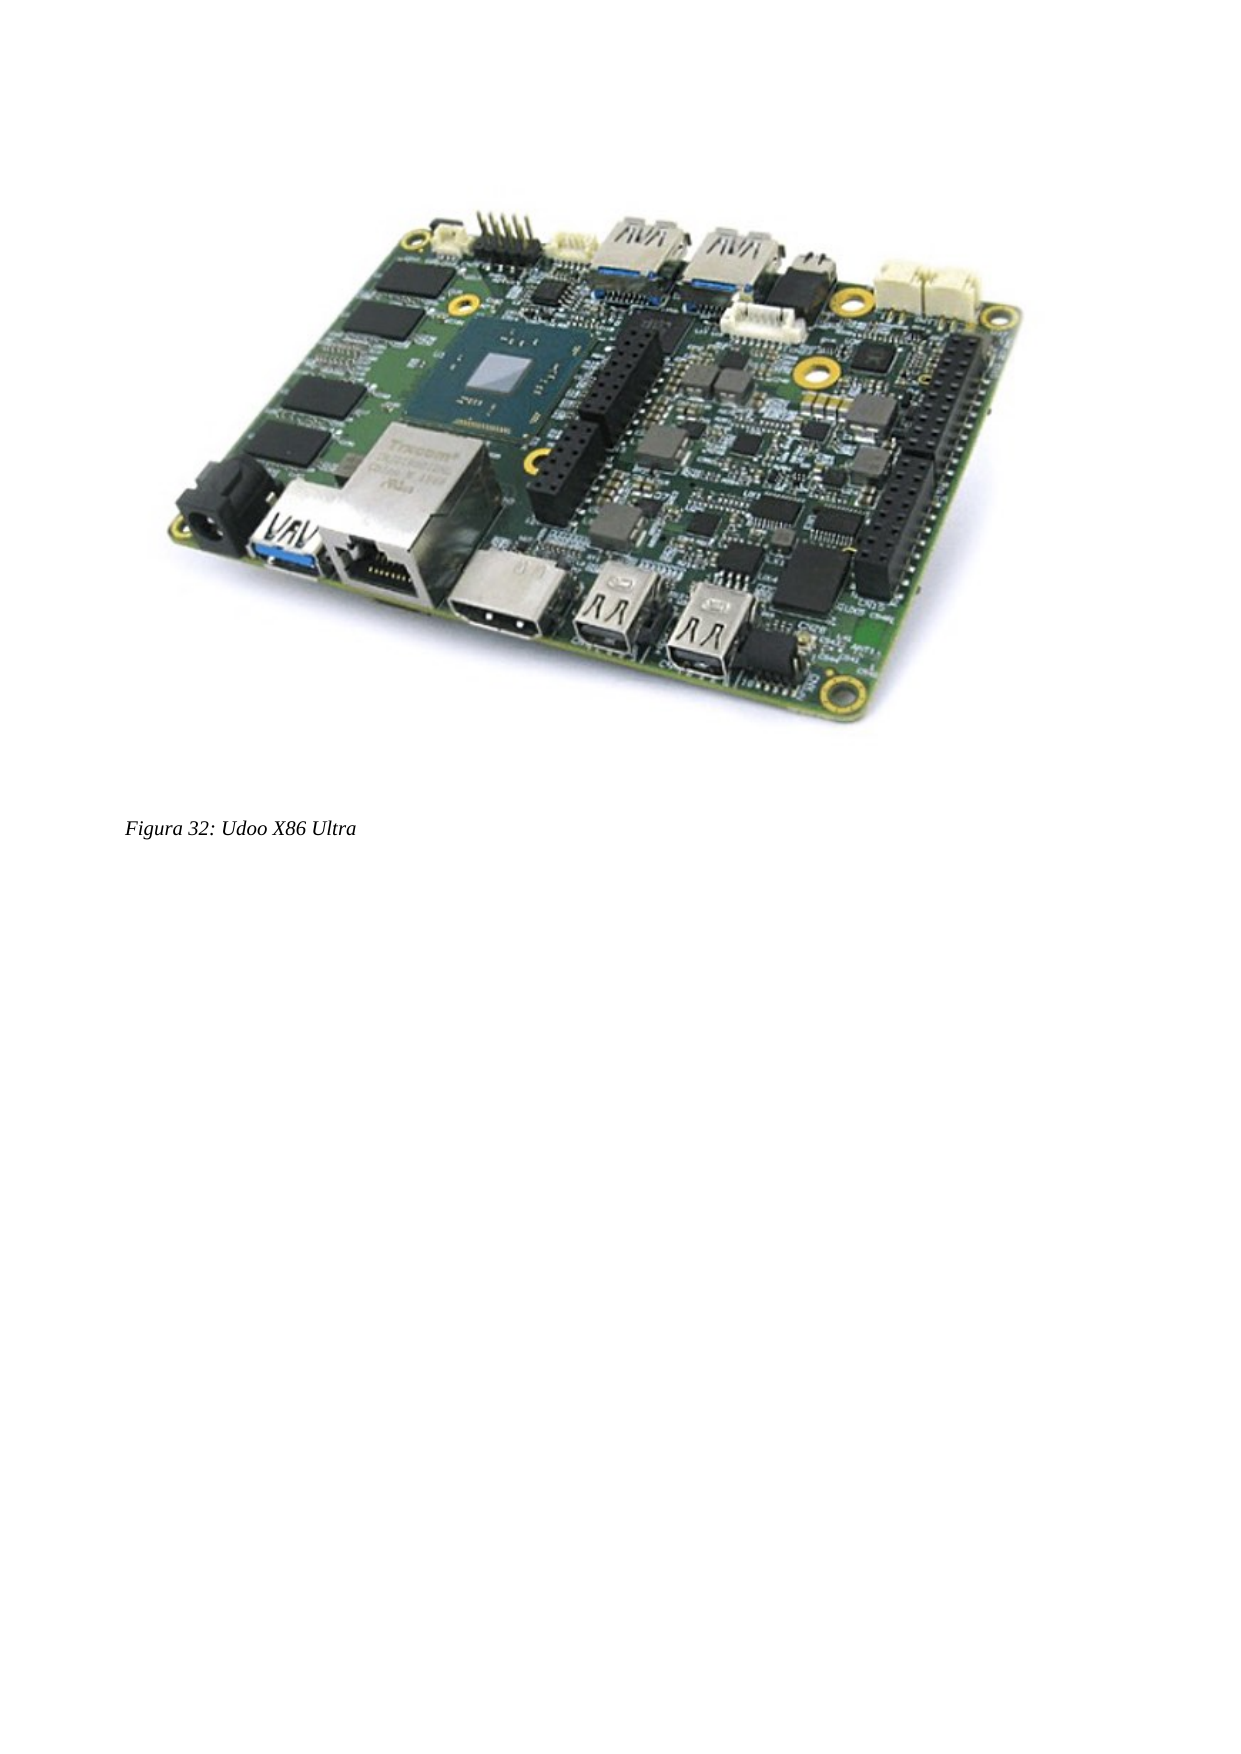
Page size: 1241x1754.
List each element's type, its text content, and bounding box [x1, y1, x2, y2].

text Figura 32: Udoo X86 Ultra [125, 816, 1122, 840]
picture [125, 118, 1123, 788]
